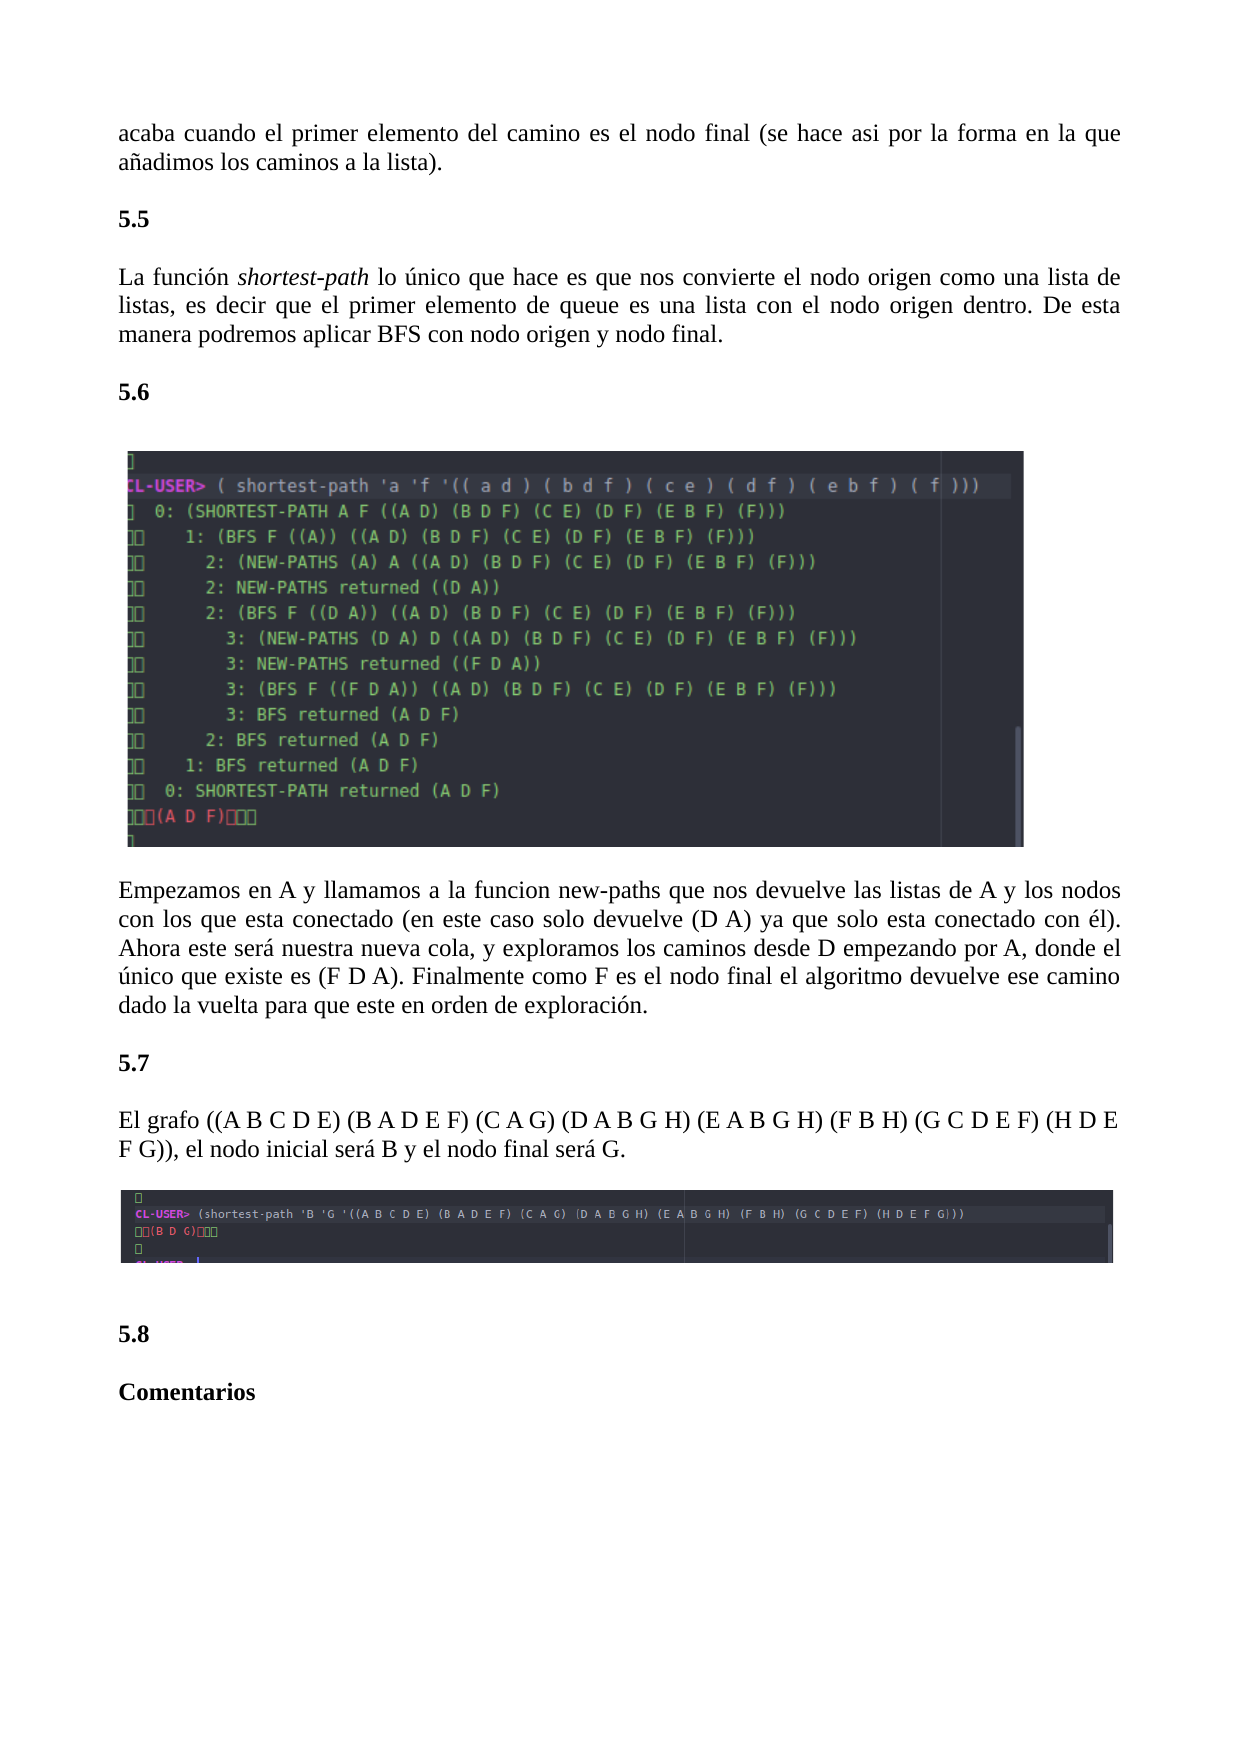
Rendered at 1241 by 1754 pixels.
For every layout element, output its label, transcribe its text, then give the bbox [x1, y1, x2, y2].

text 5.7 [118, 1048, 1122, 1076]
text 5.6 [118, 377, 1122, 406]
text 5.8 [118, 1319, 1122, 1348]
text 5.5 [118, 204, 1122, 233]
text Comentarios [118, 1377, 1122, 1406]
text La función shortest-path lo único que hace es que nos convierte el nodo origen como una lista de listas, es decir que el primer elemento de queue es una lista con el nodo origen dentro. De esta manera podremos aplicar BFS con nodo origen y nodo final. [118, 262, 1122, 348]
picture [120, 1219, 1114, 1263]
text Empezamos en A y llamamos a la funcion new-paths que nos devuelve las listas de A y los nodos con los que esta conectado (en este caso solo devuelve (D A) ya que solo esta conectado con él). Ahora este será nuestra nueva cola, y exploramos los caminos desde D empezando por A, donde el único que existe es (F D A). Finalmente como F es el nodo final el algoritmo devuelve ese camino dado la vuelta para que este en orden de exploración. [118, 875, 1122, 1019]
text acaba cuando el primer elemento del camino es el nodo final (se hace asi por la forma en la que añadimos los caminos a la lista). [118, 118, 1122, 176]
text El grafo ((A B C D E) (B A D E F) (C A G) (D A B G H) (E A B G H) (F B H) (G C D E F) (H D E F G)), el nodo inicial será B y el nodo final será G. [118, 1105, 1122, 1163]
